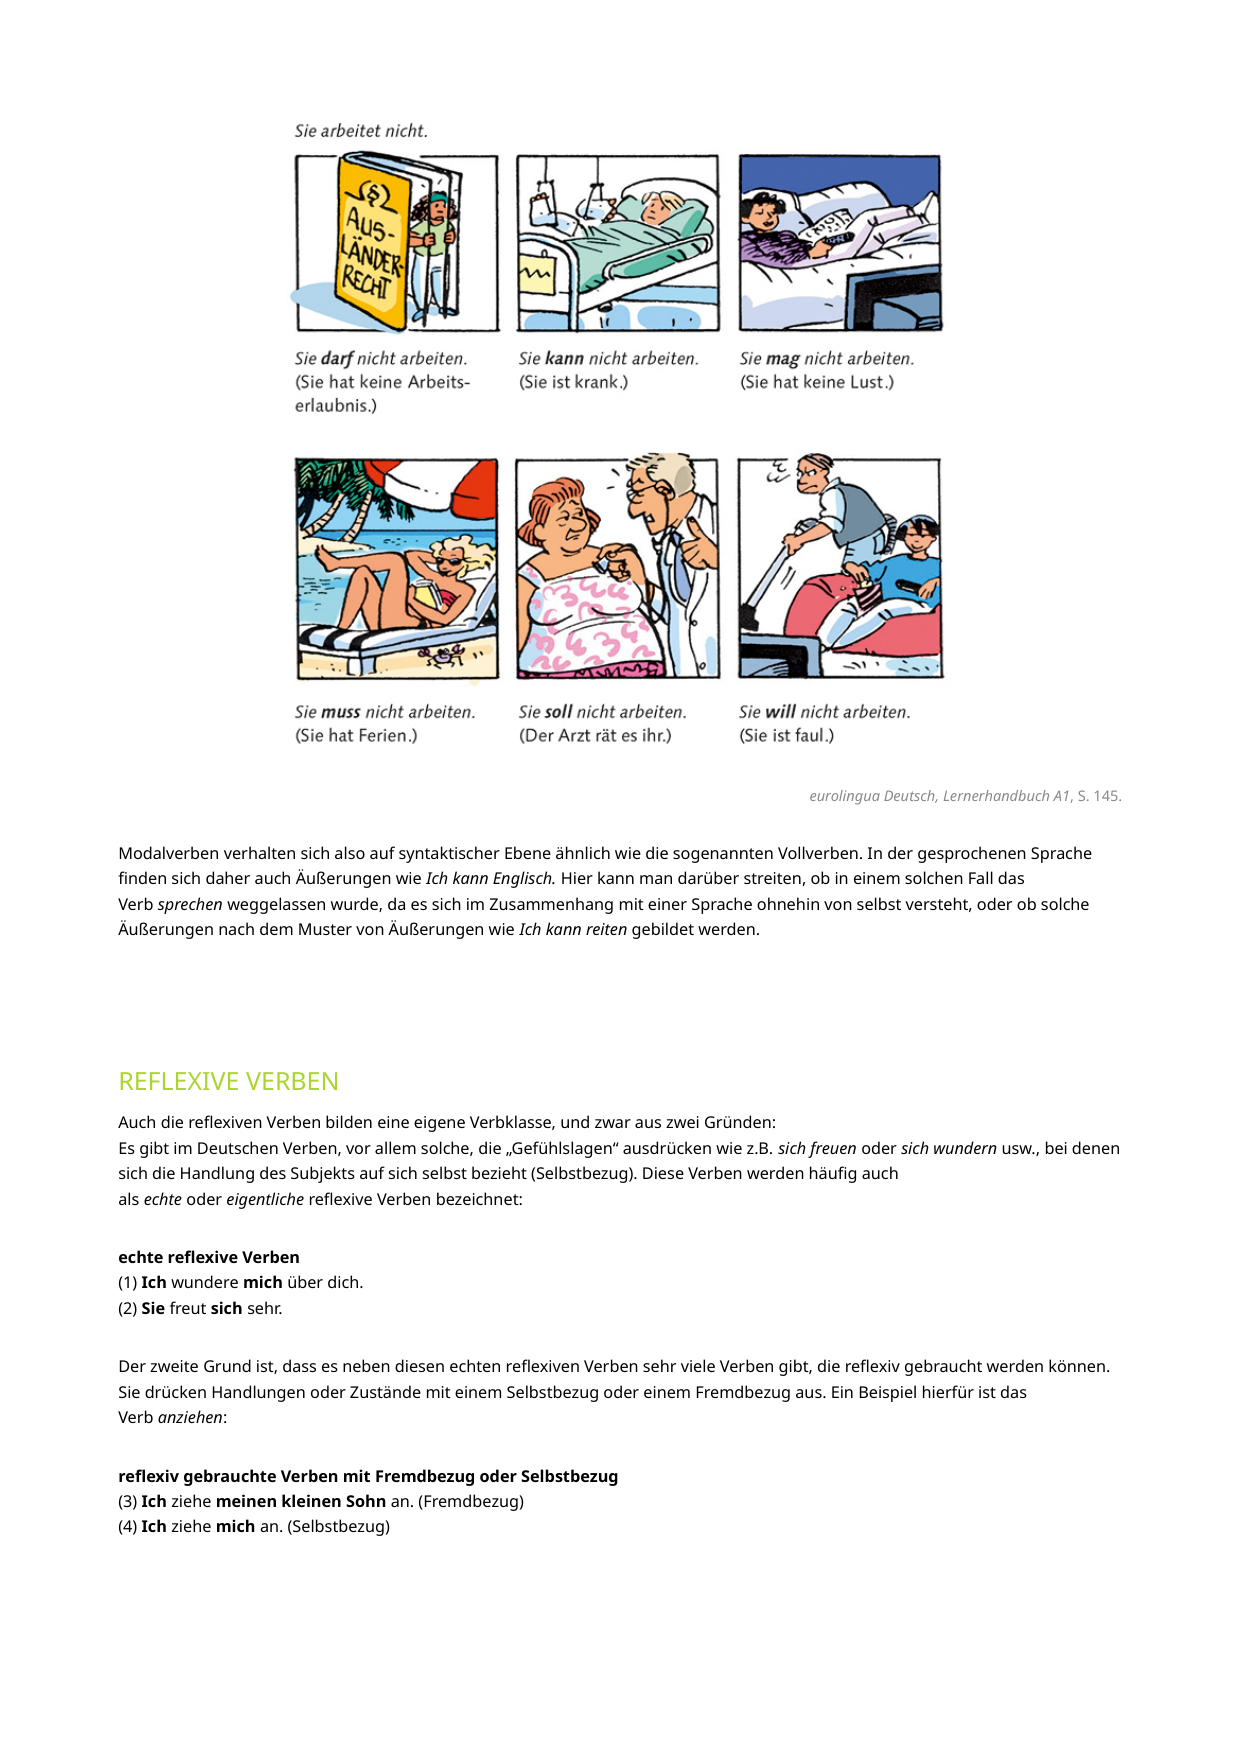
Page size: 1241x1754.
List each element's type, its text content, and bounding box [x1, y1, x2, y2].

text (4) Ich ziehe mich an. (Selbstbezug) [118, 1516, 1122, 1538]
text (1) Ich wundere mich über dich. [118, 1272, 1122, 1294]
subtitle REFLEXIVE VERBEN [118, 1064, 1122, 1098]
text (2) Sie freut sich sehr. [118, 1297, 1122, 1319]
text Der zweite Grund ist, dass es neben diesen echten reflexiven Verben sehr viele Verben gibt, die reflexiv gebraucht werden können. Sie drücken Handlungen oder Zustände mit einem Selbstbezug oder einem Fremdbezug aus. Ein Beispiel hierfür ist das Verb anziehen: [118, 1355, 1122, 1428]
text eurolingua Deutsch, Lernerhandbuch A1, S. 145. [118, 786, 1122, 806]
text echte reflexive Verben [118, 1246, 1122, 1268]
picture [286, 118, 954, 749]
text reflexiv gebrauchte Verben mit Fremdbezug oder Selbstbezug [118, 1465, 1122, 1487]
text (3) Ich ziehe meinen kleinen Sohn an. (Fremdbezug) [118, 1490, 1122, 1512]
text Modalverben verhalten sich also auf syntaktischer Ebene ähnlich wie die sogenannten Vollverben. In der gesprochenen Sprache finden sich daher auch Äußerungen wie Ich kann Englisch. Hier kann man darüber streiten, ob in einem solchen Fall das Verb sprechen weggelassen wurde, da es sich im Zusammenhang mit einer Sprache ohnehin von selbst versteht, oder ob solche Äußerungen nach dem Muster von Äußerungen wie Ich kann reiten gebildet werden. [118, 842, 1122, 940]
text Auch die reflexiven Verben bilden eine eigene Verbklasse, und zwar aus zwei Gründen: [118, 1111, 1122, 1134]
text Es gibt im Deutschen Verben, vor allem solche, die „Gefühlslagen“ ausdrücken wie z.B. sich freuen oder sich wundern usw., bei denen sich die Handlung des Subjekts auf sich selbst bezieht (Selbstbezug). Diese Verben werden häufig auch als echte oder eigentliche reflexive Verben bezeichnet: [118, 1137, 1122, 1210]
